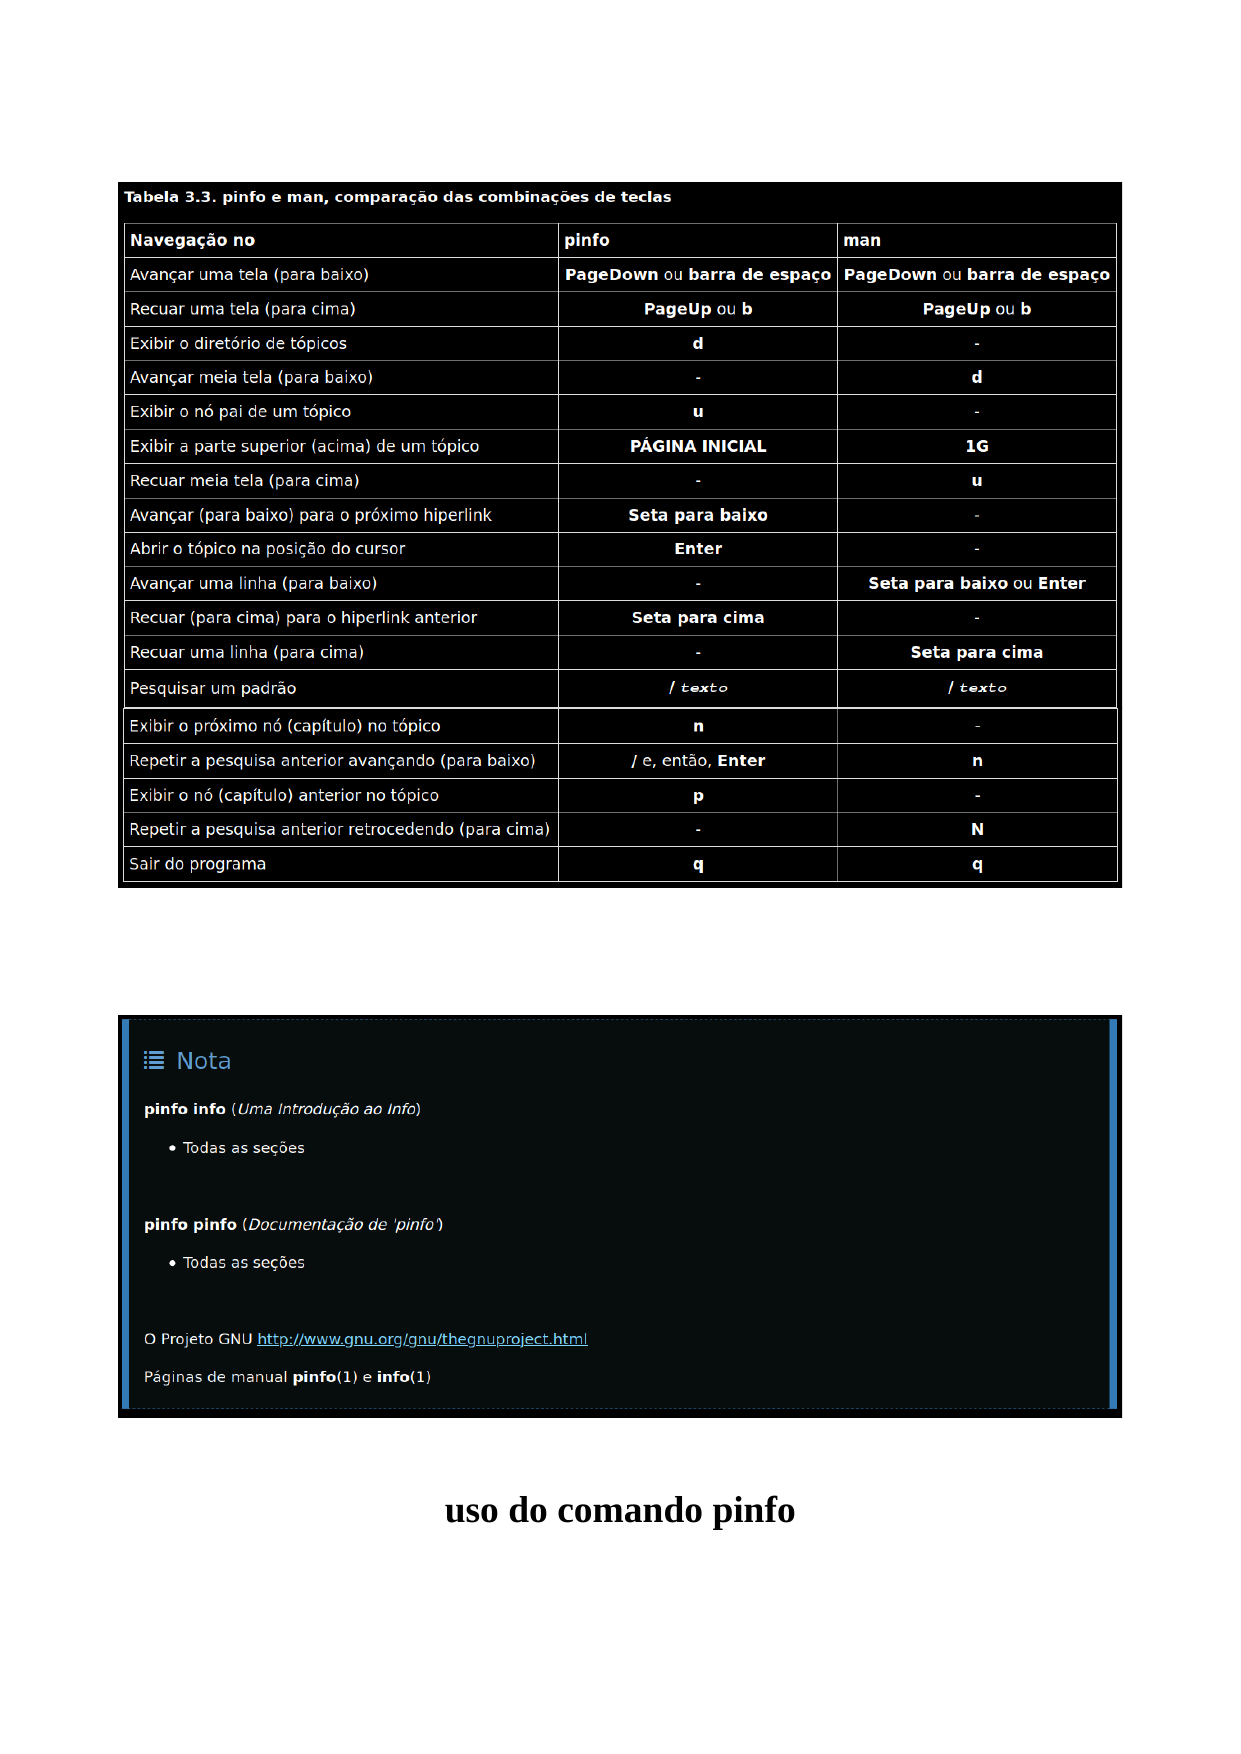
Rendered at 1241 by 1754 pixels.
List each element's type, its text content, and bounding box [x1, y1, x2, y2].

text uso do comando pinfo [118, 1488, 1122, 1531]
picture [118, 182, 1123, 888]
picture [118, 1015, 1123, 1418]
